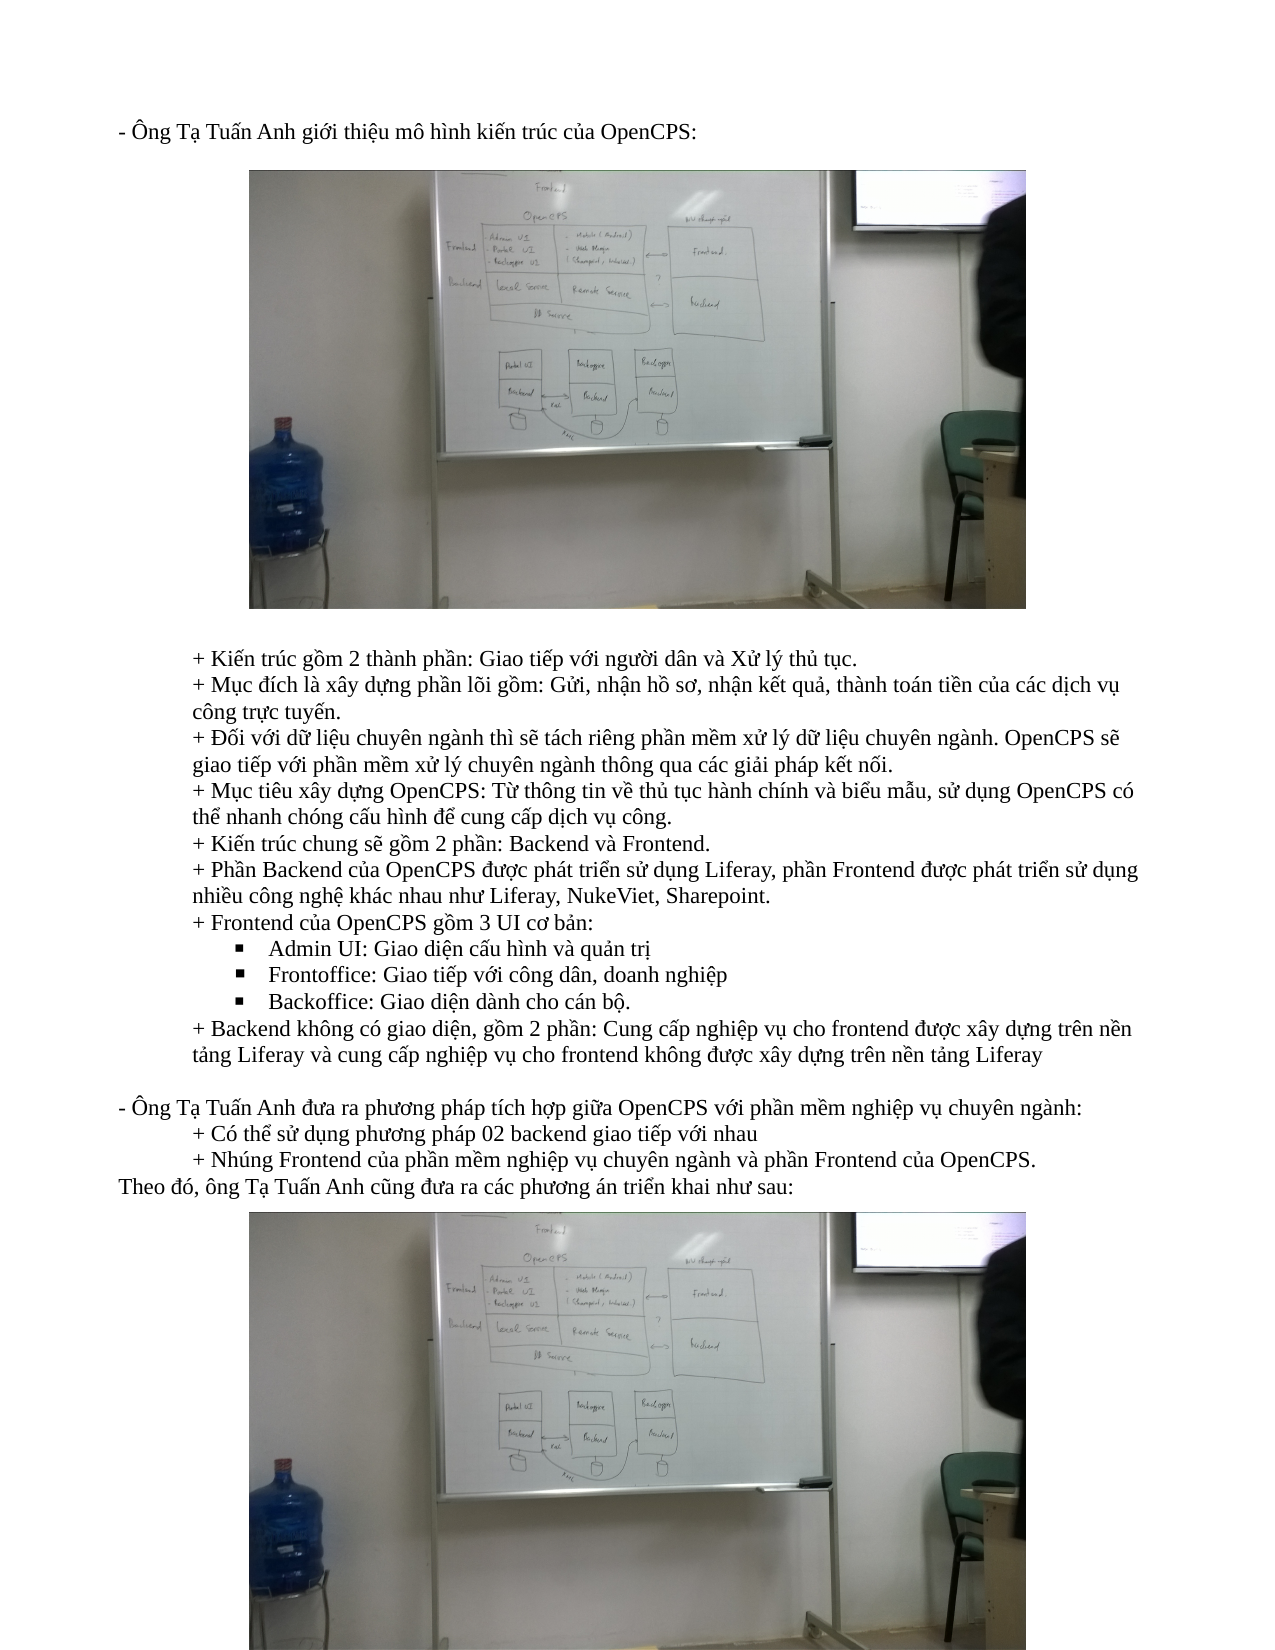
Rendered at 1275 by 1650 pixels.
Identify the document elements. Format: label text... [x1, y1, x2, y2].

list Admin UI: Giao diện cấu hình và quản trị [231, 935, 1157, 961]
text Theo đó, ông Tạ Tuấn Anh cũng đưa ra các phương án triển khai như sau: [118, 1173, 1157, 1199]
text - Ông Tạ Tuấn Anh đưa ra phương pháp tích hợp giữa OpenCPS với phần mềm nghiệp vụ chuyên ngành: [118, 1094, 1157, 1120]
text + Frontend của OpenCPS gồm 3 UI cơ bản: [192, 909, 1157, 935]
text + Kiến trúc chung sẽ gồm 2 phần: Backend và Frontend. [192, 830, 1157, 856]
picture [249, 170, 1026, 609]
list Backoffice: Giao diện dành cho cán bộ. [231, 988, 1157, 1014]
text + Kiến trúc gồm 2 thành phần: Giao tiếp với người dân và Xử lý thủ tục. [192, 645, 1157, 672]
text + Đối với dữ liệu chuyên ngành thì sẽ tách riêng phần mềm xử lý dữ liệu chuyên ngành. OpenCPS sẽ giao tiếp với phần mềm xử lý chuyên ngành thông qua các giải pháp kết nối. [192, 724, 1157, 777]
text + Backend không có giao diện, gồm 2 phần: Cung cấp nghiệp vụ cho frontend được xây dựng trên nền tảng Liferay và cung cấp nghiệp vụ cho frontend không được xây dựng trên nền tảng Liferay [192, 1014, 1157, 1067]
list Frontoffice: Giao tiếp với công dân, doanh nghiệp [231, 961, 1157, 988]
text + Phần Backend của OpenCPS được phát triển sử dụng Liferay, phần Frontend được phát triển sử dụng nhiều công nghệ khác nhau như Liferay, NukeViet, Sharepoint. [192, 856, 1157, 909]
text + Nhúng Frontend của phần mềm nghiệp vụ chuyên ngành và phần Frontend của OpenCPS. [192, 1146, 1157, 1173]
picture [249, 1212, 1026, 1650]
text + Có thể sử dụng phương pháp 02 backend giao tiếp với nhau [192, 1120, 1157, 1146]
text - Ông Tạ Tuấn Anh giới thiệu mô hình kiến trúc của OpenCPS: [118, 118, 1157, 144]
text + Mục tiêu xây dựng OpenCPS: Từ thông tin về thủ tục hành chính và biểu mẫu, sử dụng OpenCPS có thể nhanh chóng cấu hình để cung cấp dịch vụ công. [192, 777, 1157, 830]
text + Mục đích là xây dựng phần lõi gồm: Gửi, nhận hồ sơ, nhận kết quả, thành toán tiền của các dịch vụ công trực tuyến. [192, 672, 1157, 724]
